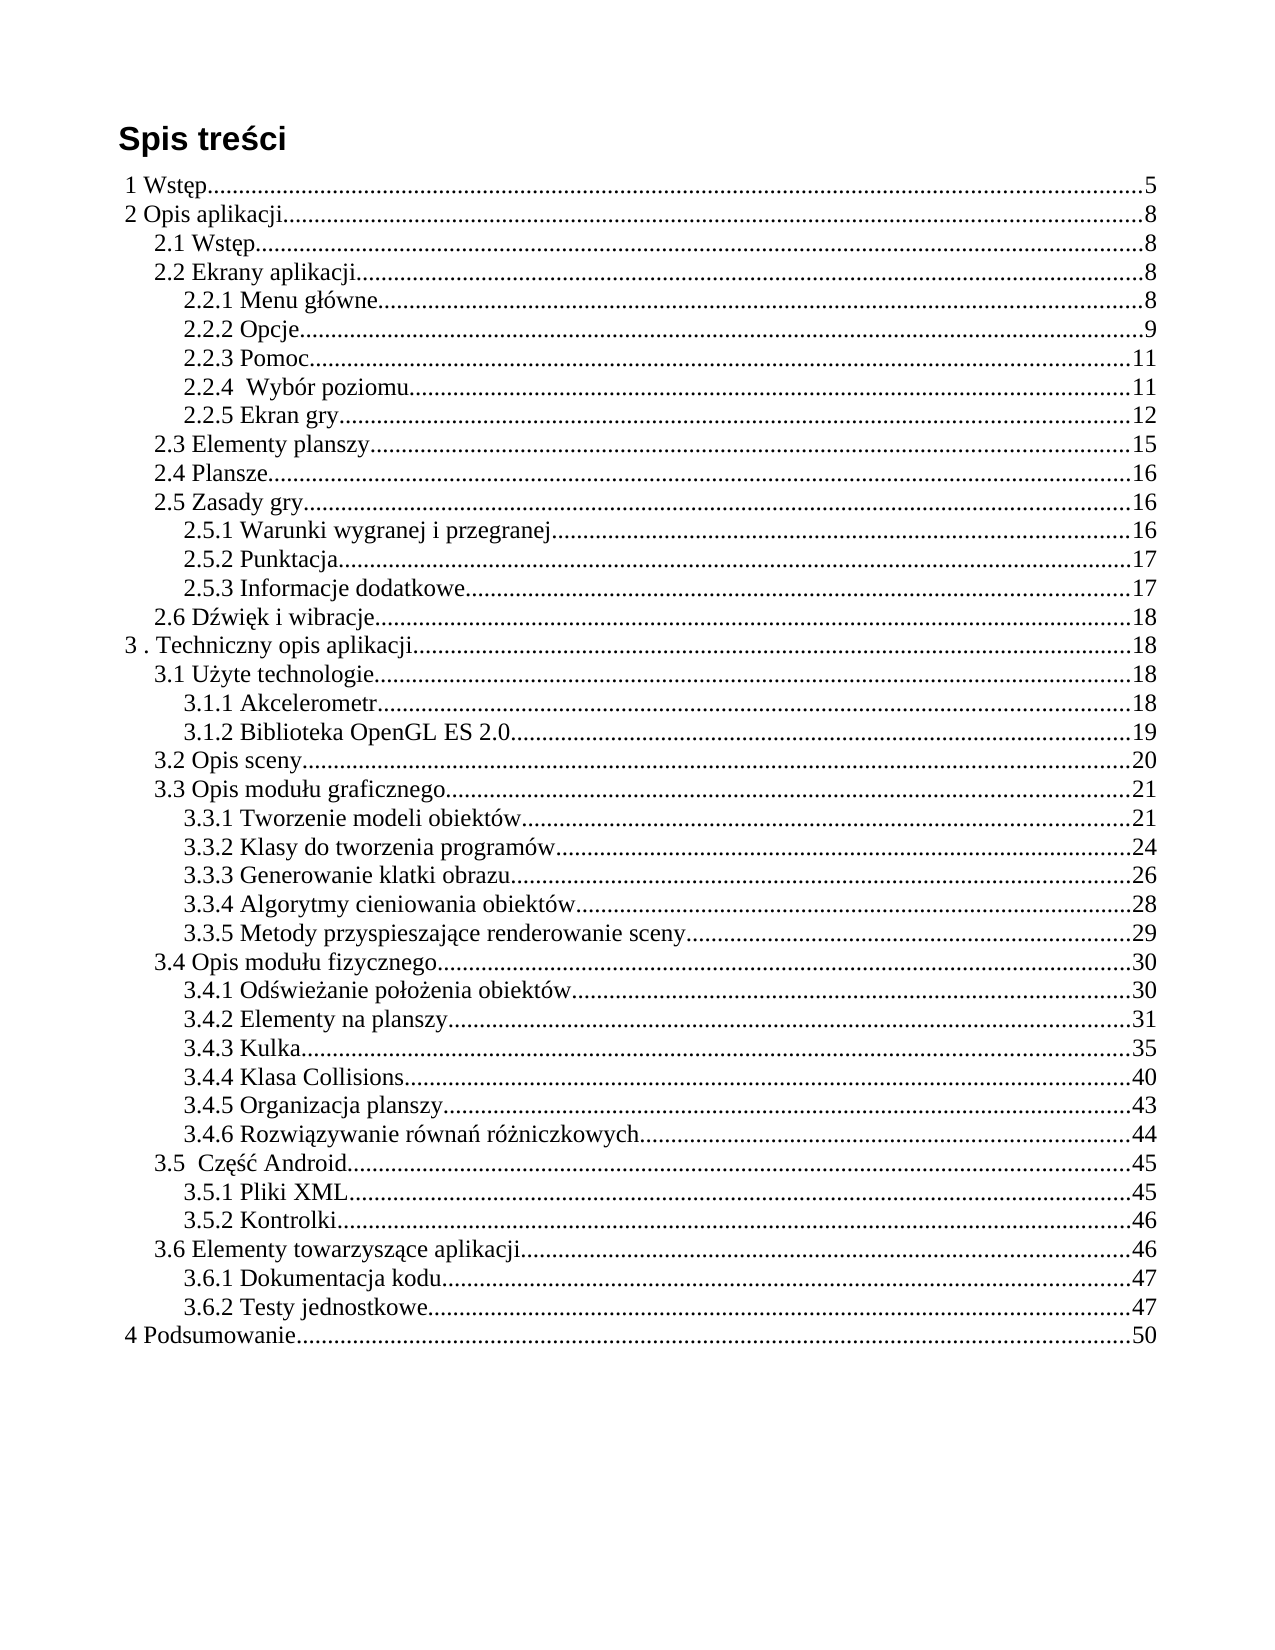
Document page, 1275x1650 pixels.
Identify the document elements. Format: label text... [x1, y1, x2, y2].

text 3.4.3 Kulka 35 [177, 1033, 1157, 1062]
text 2.2.4 Wybór poziomu 11 [177, 372, 1157, 400]
text 3.3.2 Klasy do tworzenia programów 24 [177, 832, 1157, 860]
text 3.4.5 Organizacja planszy 43 [177, 1090, 1157, 1119]
text 3.4.2 Elementy na planszy 31 [177, 1004, 1157, 1033]
text 3.5 Część Android 45 [148, 1148, 1157, 1177]
text 3.4.1 Odświeżanie położenia obiektów 30 [177, 975, 1157, 1004]
text 2.6 Dźwięk i wibracje 18 [148, 602, 1157, 630]
subtitle Spis treści [118, 119, 1157, 158]
text 3.4.6 Rozwiązywanie równań różniczkowych 44 [177, 1119, 1157, 1148]
text 3.3 Opis modułu graficznego 21 [148, 774, 1157, 803]
text 2.1 Wstęp 8 [148, 228, 1157, 257]
text 2.2.2 Opcje 9 [177, 314, 1157, 343]
text 2.5.2 Punktacja 17 [177, 544, 1157, 573]
text 3 . Techniczny opis aplikacji 18 [118, 630, 1157, 659]
text 2.2.5 Ekran gry 12 [177, 400, 1157, 429]
text 3.5.1 Pliki XML 45 [177, 1177, 1157, 1205]
text 2 Opis aplikacji 8 [118, 199, 1157, 228]
text 2.5 Zasady gry 16 [148, 487, 1157, 515]
text 3.3.5 Metody przyspieszające renderowanie sceny 29 [177, 918, 1157, 947]
text 3.6.2 Testy jednostkowe 47 [177, 1292, 1157, 1320]
text 3.3.1 Tworzenie modeli obiektów 21 [177, 803, 1157, 832]
text 3.6 Elementy towarzyszące aplikacji 46 [148, 1234, 1157, 1263]
text 2.5.3 Informacje dodatkowe 17 [177, 573, 1157, 602]
text 2.2 Ekrany aplikacji 8 [148, 257, 1157, 285]
text 3.2 Opis sceny 20 [148, 745, 1157, 774]
text 4 Podsumowanie 50 [118, 1320, 1157, 1349]
text 3.1.1 Akcelerometr 18 [177, 688, 1157, 717]
text 3.3.4 Algorytmy cieniowania obiektów 28 [177, 889, 1157, 918]
text 3.1 Użyte technologie 18 [148, 659, 1157, 688]
text 3.1.2 Biblioteka OpenGL ES 2.0 19 [177, 717, 1157, 745]
text 3.6.1 Dokumentacja kodu 47 [177, 1263, 1157, 1292]
text 2.4 Plansze 16 [148, 458, 1157, 487]
text 3.4.4 Klasa Collisions 40 [177, 1062, 1157, 1090]
text 3.5.2 Kontrolki 46 [177, 1205, 1157, 1234]
text 2.2.1 Menu główne 8 [177, 285, 1157, 314]
text 2.3 Elementy planszy 15 [148, 429, 1157, 458]
text 3.3.3 Generowanie klatki obrazu 26 [177, 860, 1157, 889]
text 3.4 Opis modułu fizycznego 30 [148, 947, 1157, 975]
text 2.2.3 Pomoc 11 [177, 343, 1157, 372]
text 1 Wstęp 5 [118, 170, 1157, 199]
text 2.5.1 Warunki wygranej i przegranej 16 [177, 515, 1157, 544]
